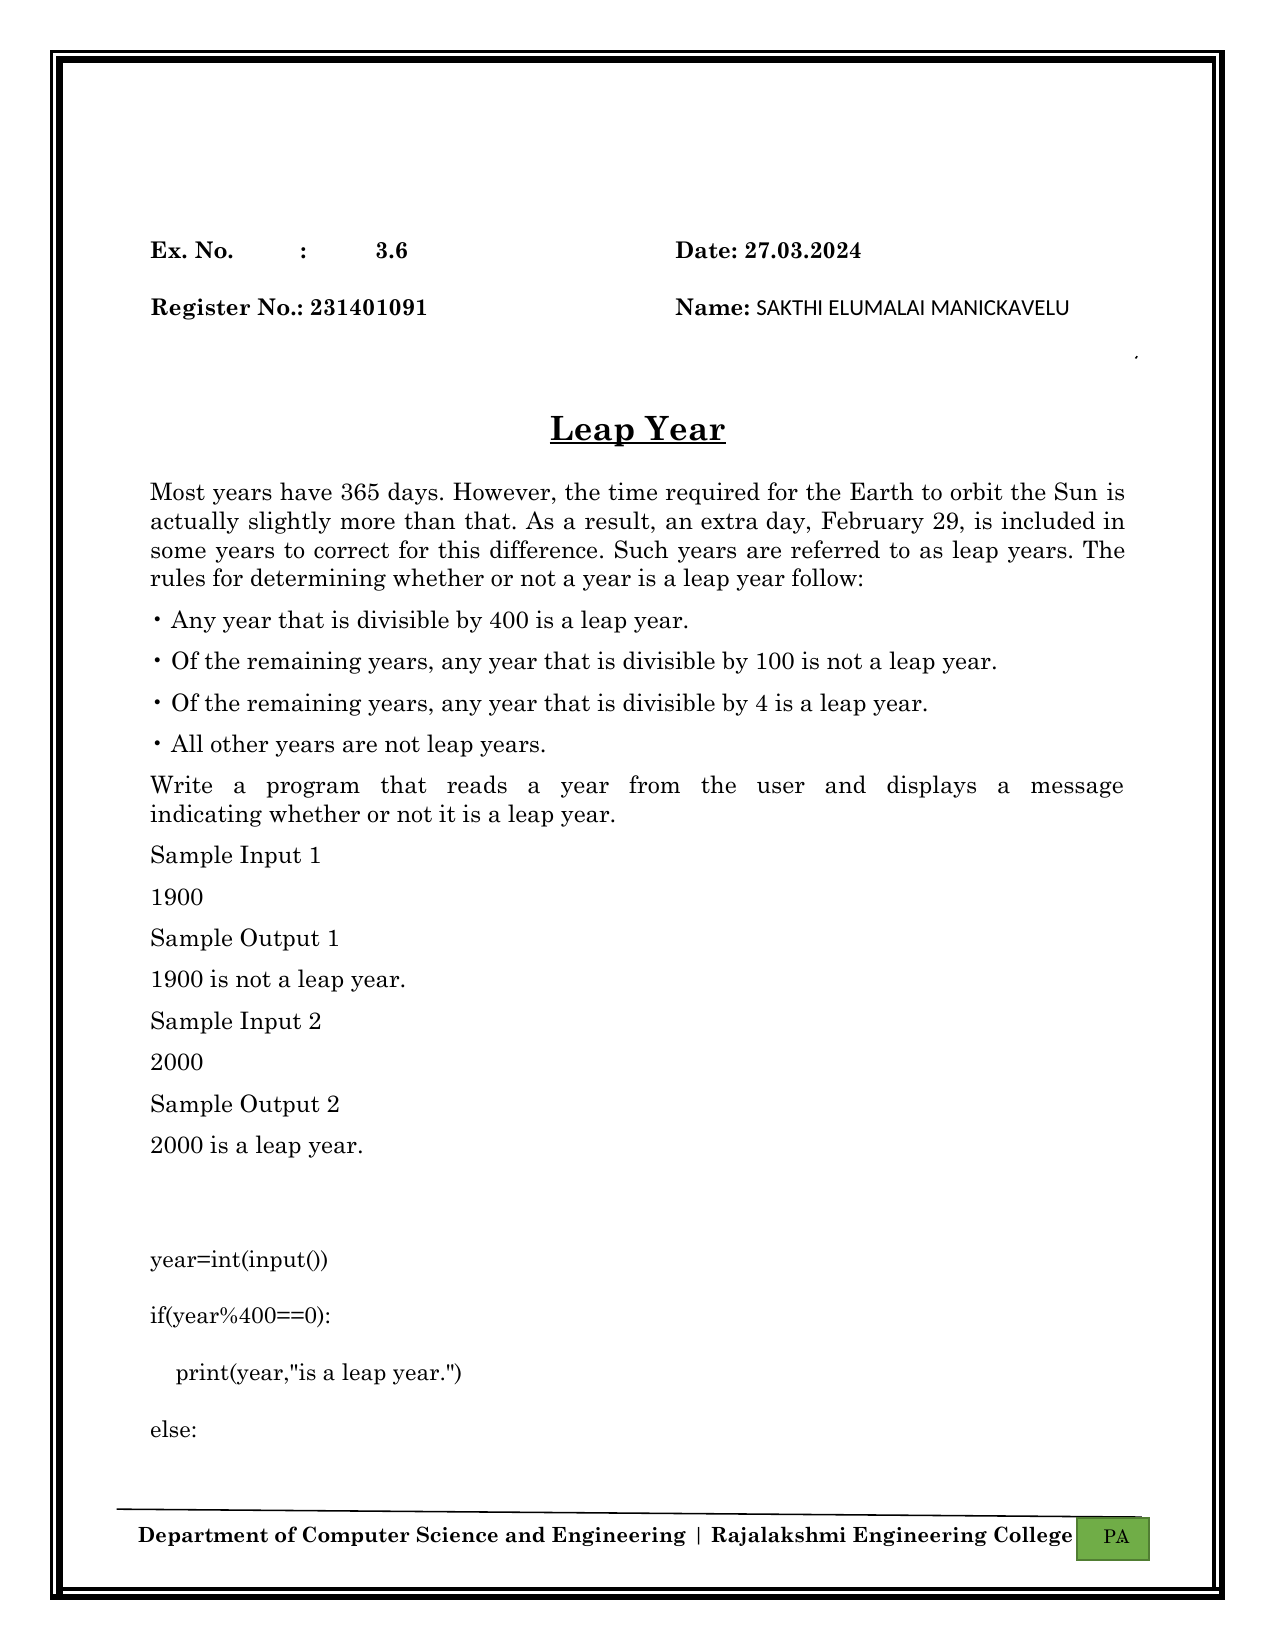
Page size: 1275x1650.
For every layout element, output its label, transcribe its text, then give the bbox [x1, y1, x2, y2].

text Sample Input 1 [150, 840, 1125, 869]
text 1900 [150, 882, 1125, 910]
text Register No.: 231401091 Name: SAKTHI ELUMALAI MANICKAVELU [150, 293, 1125, 321]
text print(year,"is a leap year.") [150, 1358, 1125, 1386]
text • Any year that is divisible by 400 is a leap year. [150, 604, 1125, 633]
text Sample Input 2 [150, 1006, 1125, 1034]
text 1900 is not a leap year. [150, 964, 1125, 993]
text • Of the remaining years, any year that is divisible by 100 is not a leap year. [150, 646, 1125, 675]
text Most years have 365 days. However, the time required for the Earth to orbit the Sun is actually slightly more than that. As a result, an extra day, February 29, is included in some years to correct for this difference. Such years are referred to as leap years. The rules for determining whether or not a year is a leap year follow: [150, 477, 1125, 592]
text 2000 is a leap year. [150, 1130, 1125, 1158]
text Sample Output 2 [150, 1088, 1125, 1117]
text Write a program that reads a year from the user and displays a message indicating whether or not it is a leap year. [150, 770, 1125, 828]
text else: [150, 1415, 1125, 1442]
text • All other years are not leap years. [150, 729, 1125, 757]
text Ex. No. : 3.6 Date: 27.03.2024 [150, 236, 1125, 264]
text Leap Year [150, 407, 1125, 447]
text 2000 [150, 1047, 1125, 1076]
text if(year%400==0): [150, 1301, 1125, 1329]
text • Of the remaining years, any year that is divisible by 4 is a leap year. [150, 687, 1125, 716]
text year=int(input()) [150, 1244, 1125, 1272]
text Sample Output 1 [150, 923, 1125, 952]
